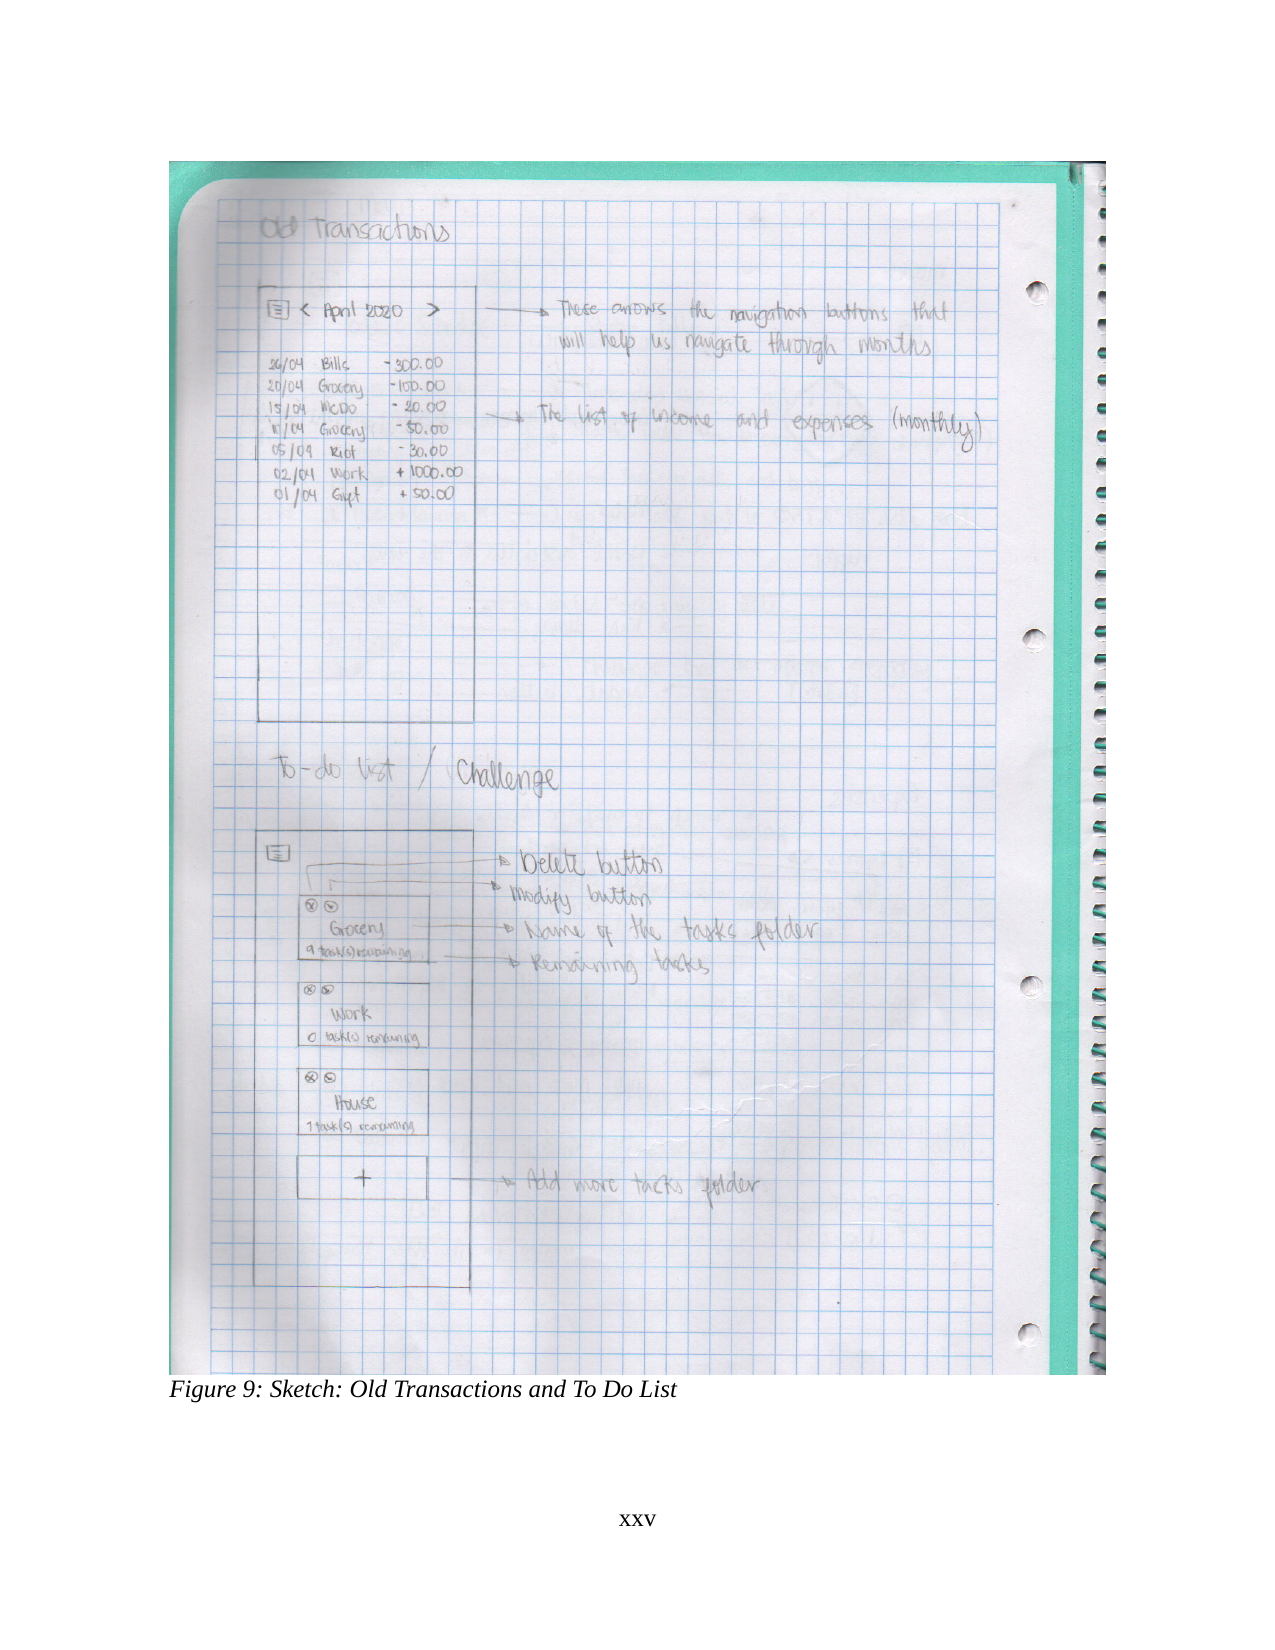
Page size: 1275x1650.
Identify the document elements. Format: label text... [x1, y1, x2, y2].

text Figure 9: Sketch: Old Transactions and To Do List [169, 1375, 1106, 1403]
picture [169, 161, 1106, 1375]
